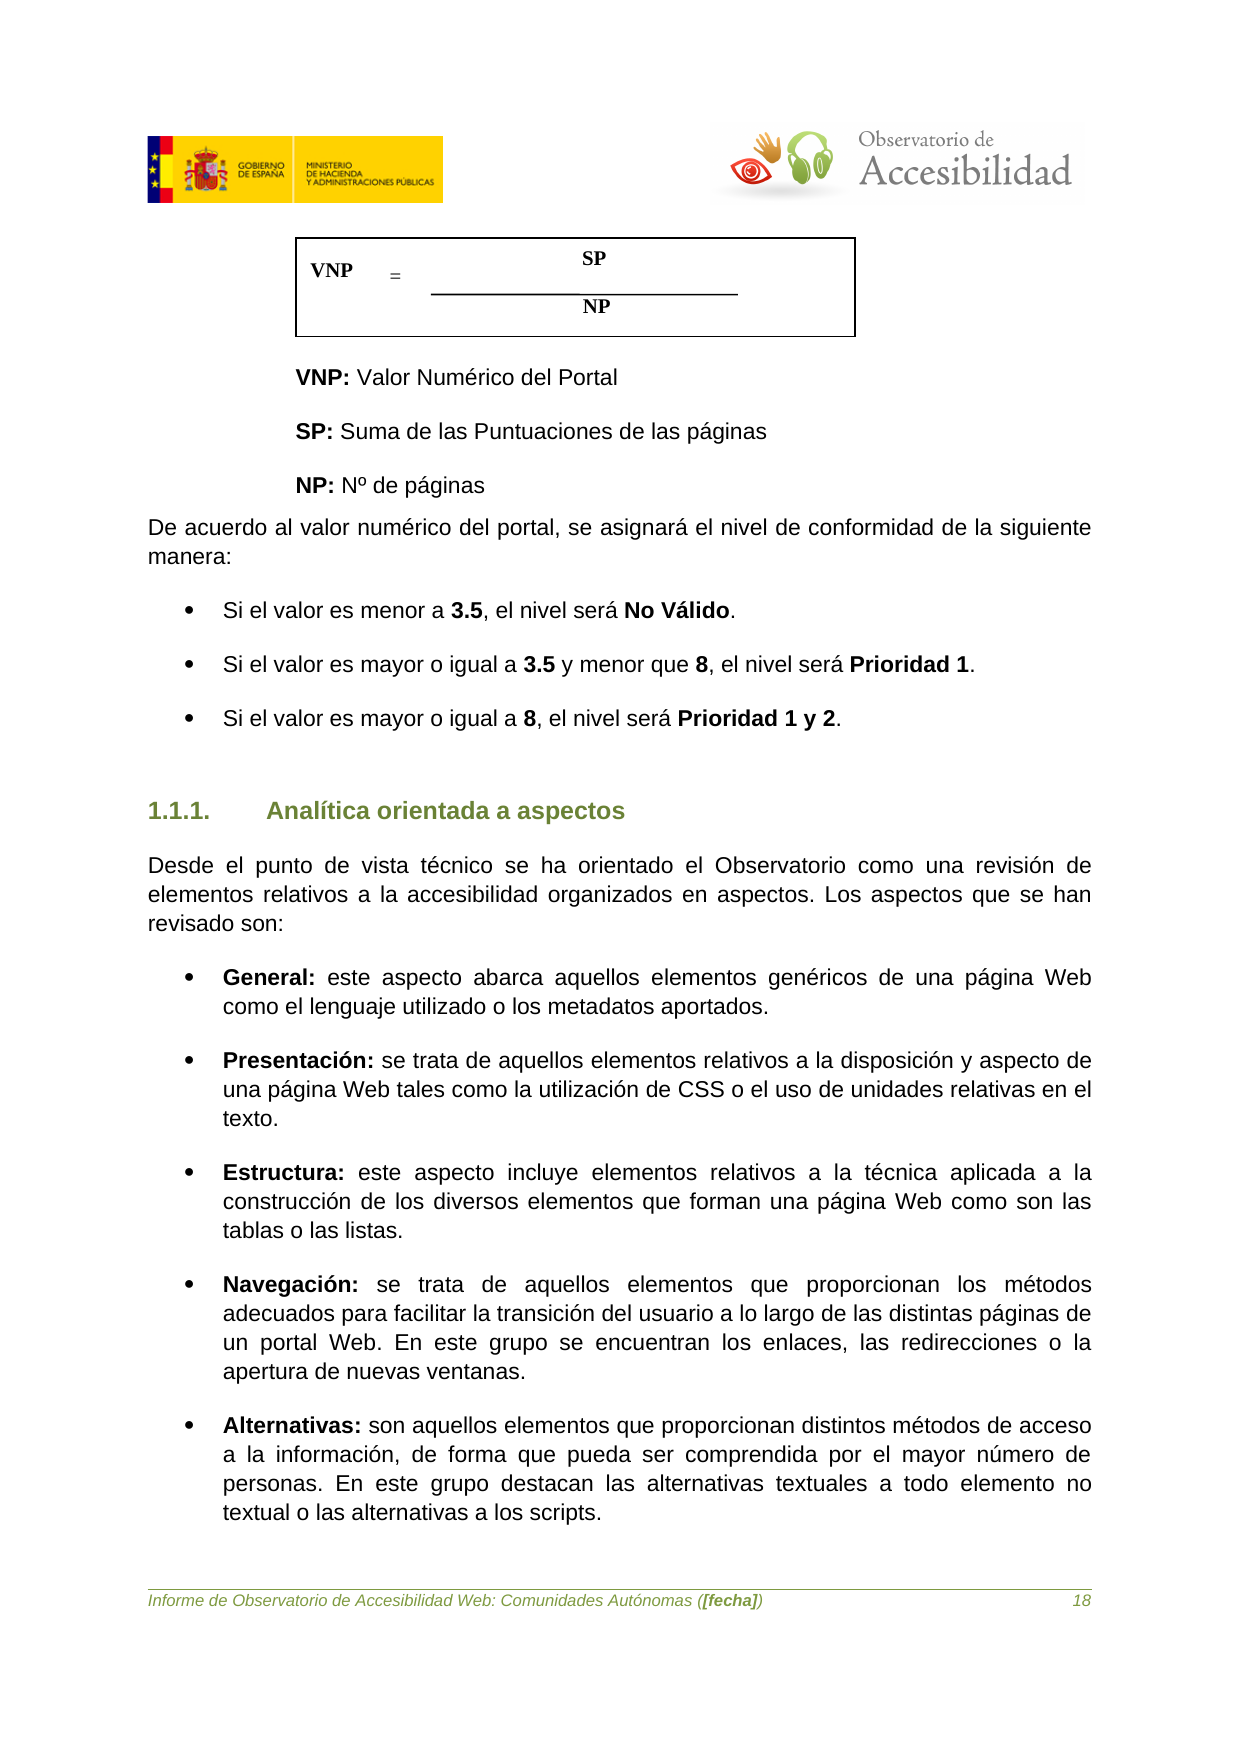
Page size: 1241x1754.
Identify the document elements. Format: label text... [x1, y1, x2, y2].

list Estructura: este aspecto incluye elementos relativos a la técnica aplicada a la construcción de los diversos elementos que forman una página Web como son las tablas o las listas. [185, 1159, 1092, 1243]
picture [710, 122, 1086, 205]
list Si el valor es mayor o igual a 3.5 y menor que 8, el nivel será Prioridad 1. [185, 651, 1092, 677]
text SP: Suma de las Puntuaciones de las páginas [295, 418, 1092, 444]
list Navegación: se trata de aquellos elementos que proporcionan los métodos adecuados para facilitar la transición del usuario a lo largo de las distintas páginas de un portal Web. En este grupo se encuentran los enlaces, las redirecciones o la apertura de nuevas ventanas. [185, 1271, 1092, 1384]
picture [147, 136, 443, 203]
text Desde el punto de vista técnico se ha orientado el Observatorio como una revisión de elementos relativos a la accesibilidad organizados en aspectos. Los aspectos que se han revisado son: [148, 852, 1092, 937]
list Si el valor es mayor o igual a 8, el nivel será Prioridad 1 y 2. [185, 704, 1092, 731]
text De acuerdo al valor numérico del portal, se asignará el nivel de conformidad de la siguiente manera: [148, 514, 1092, 569]
list Analítica orientada a aspectos [148, 796, 1092, 825]
list Alternativas: son aquellos elementos que proporcionan distintos métodos de acceso a la información, de forma que pueda ser comprendida por el mayor número de personas. En este grupo destacan las alternativas textuales a todo elemento no textual o las alternativas a los scripts. [185, 1412, 1092, 1525]
text NP: Nº de páginas [295, 472, 1092, 498]
list Si el valor es menor a 3.5, el nivel será No Válido. [185, 597, 1092, 623]
list Presentación: se trata de aquellos elementos relativos a la disposición y aspecto de una página Web tales como la utilización de CSS o el uso de unidades relativas en el texto. [185, 1047, 1092, 1132]
list General: este aspecto abarca aquellos elementos genéricos de una página Web como el lenguaje utilizado o los metadatos aportados. [185, 964, 1092, 1020]
text VNP: Valor Numérico del Portal [295, 364, 1092, 391]
